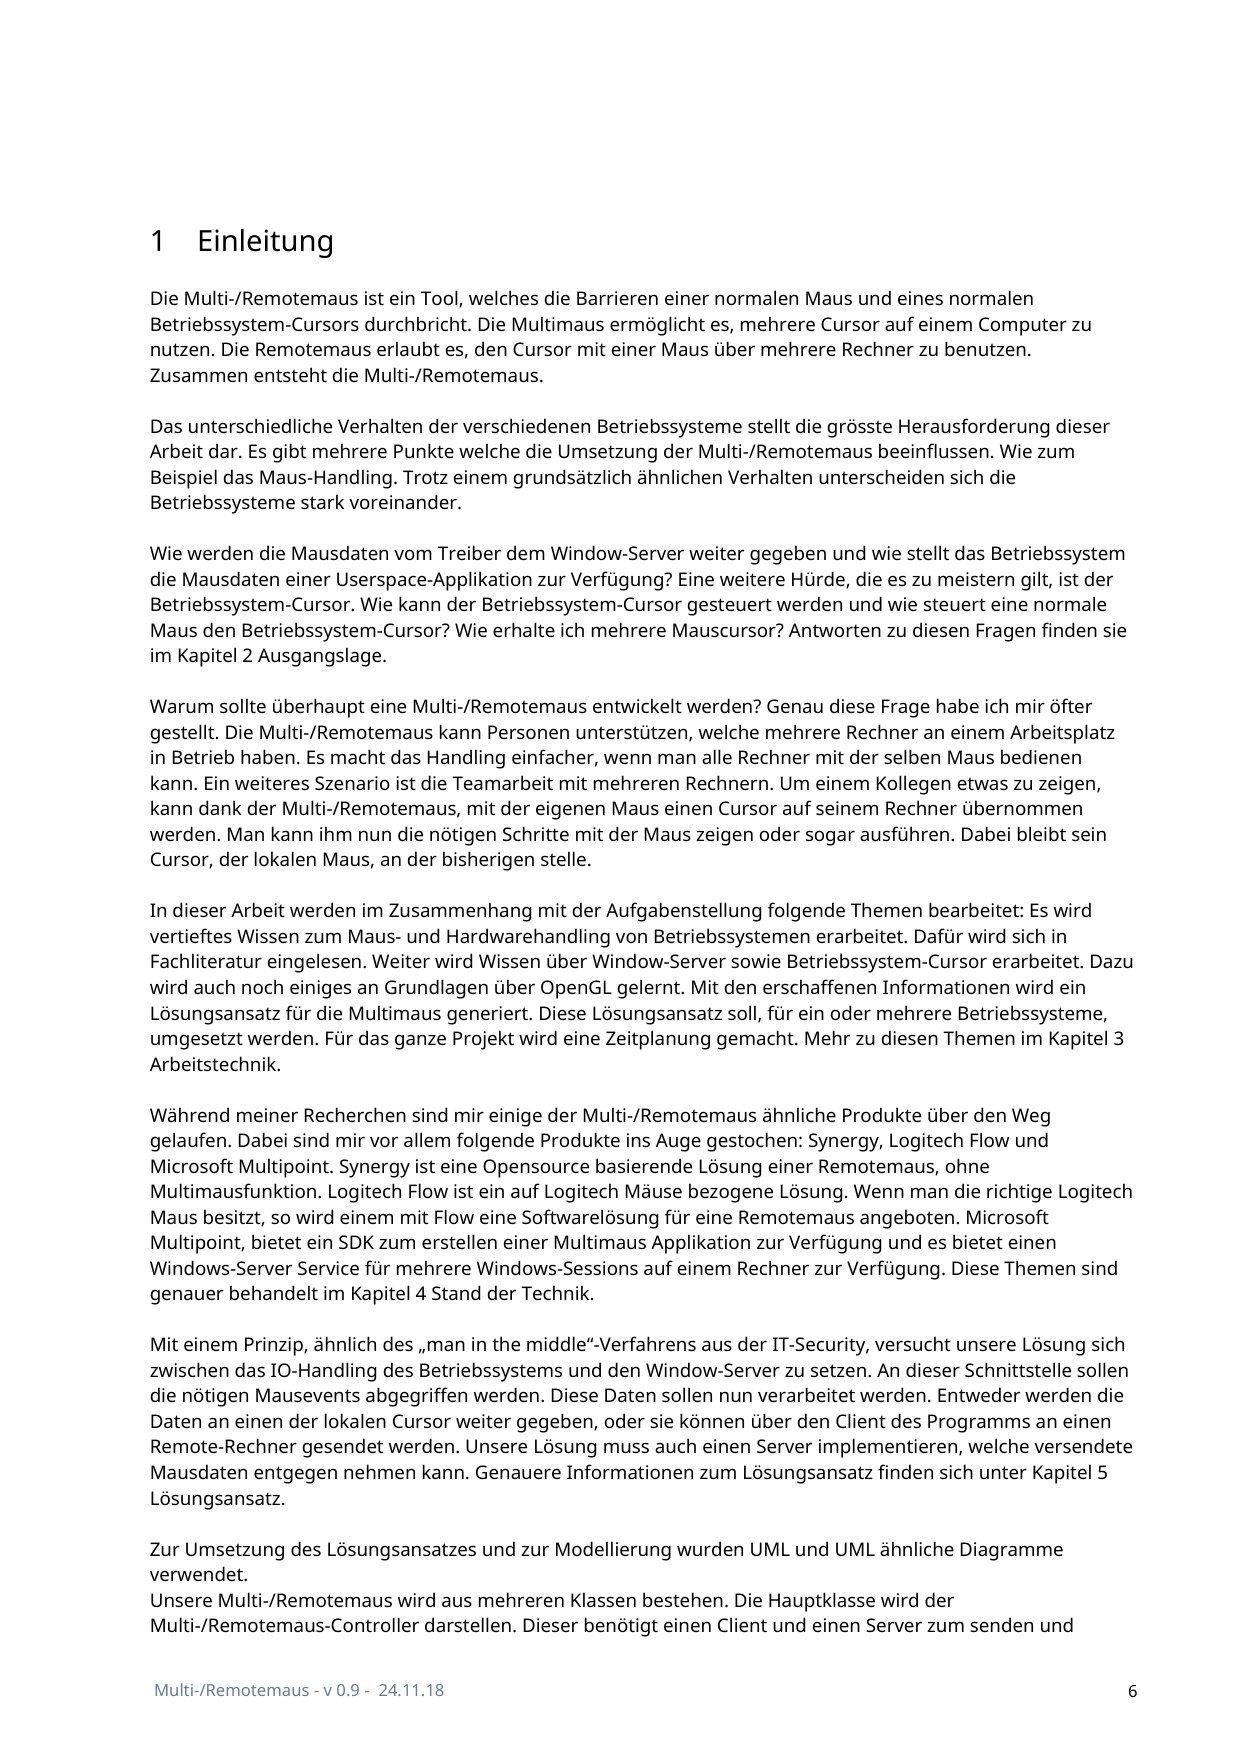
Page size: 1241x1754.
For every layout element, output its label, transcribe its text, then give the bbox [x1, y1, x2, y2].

text Zur Umsetzung des Lösungsansatzes und zur Modellierung wurden UML und UML ähnliche Diagramme verwendet. [149, 1536, 1136, 1587]
text In dieser Arbeit werden im Zusammenhang mit der Aufgabenstellung folgende Themen bearbeitet: Es wird vertieftes Wissen zum Maus- und Hardwarehandling von Betriebssystemen erarbeitet. Dafür wird sich in Fachliteratur eingelesen. Weiter wird Wissen über Window-Server sowie Betriebssystem-Cursor erarbeitet. Dazu wird auch noch einiges an Grundlagen über OpenGL gelernt. Mit den erschaffenen Informationen wird ein Lösungsansatz für die Multimaus generiert. Diese Lösungsansatz soll, für ein oder mehrere Betriebssysteme, umgesetzt werden. Für das ganze Projekt wird eine Zeitplanung gemacht. Mehr zu diesen Themen im Kapitel 3 Arbeitstechnik. [149, 898, 1136, 1076]
text Die Multi-/Remotemaus ist ein Tool, welches die Barrieren einer normalen Maus und eines normalen Betriebssystem-Cursors durchbricht. Die Multimaus ermöglicht es, mehrere Cursor auf einem Computer zu nutzen. Die Remotemaus erlaubt es, den Cursor mit einer Maus über mehrere Rechner zu benutzen. Zusammen entsteht die Multi-/Remotemaus. [149, 285, 1136, 387]
text Unsere Multi-/Remotemaus wird aus mehreren Klassen bestehen. Die Hauptklasse wird der Multi-/Remotemaus-Controller darstellen. Dieser benötigt einen Client und einen Server zum senden und [149, 1587, 1136, 1638]
text Wie werden die Mausdaten vom Treiber dem Window-Server weiter gegeben und wie stellt das Betriebssystem die Mausdaten einer Userspace-Applikation zur Verfügung? Eine weitere Hürde, die es zu meistern gilt, ist der Betriebssystem-Cursor. Wie kann der Betriebssystem-Cursor gesteuert werden und wie steuert eine normale Maus den Betriebssystem-Cursor? Wie erhalte ich mehrere Mauscursor? Antworten zu diesen Fragen finden sie im Kapitel 2 Ausgangslage. [149, 541, 1136, 668]
subtitle Einleitung [149, 221, 1136, 260]
text Warum sollte überhaupt eine Multi-/Remotemaus entwickelt werden? Genau diese Frage habe ich mir öfter gestellt. Die Multi-/Remotemaus kann Personen unterstützen, welche mehrere Rechner an einem Arbeitsplatz in Betrieb haben. Es macht das Handling einfacher, wenn man alle Rechner mit der selben Maus bedienen kann. Ein weiteres Szenario ist die Teamarbeit mit mehreren Rechnern. Um einem Kollegen etwas zu zeigen, kann dank der Multi-/Remotemaus, mit der eigenen Maus einen Cursor auf seinem Rechner übernommen werden. Man kann ihm nun die nötigen Schritte mit der Maus zeigen oder sogar ausführen. Dabei bleibt sein Cursor, der lokalen Maus, an der bisherigen stelle. [149, 694, 1136, 872]
text Mit einem Prinzip, ähnlich des „man in the middle“-Verfahrens aus der IT-Security, versucht unsere Lösung sich zwischen das IO-Handling des Betriebssystems und den Window-Server zu setzen. An dieser Schnittstelle sollen die nötigen Mausevents abgegriffen werden. Diese Daten sollen nun verarbeitet werden. Entweder werden die Daten an einen der lokalen Cursor weiter gegeben, oder sie können über den Client des Programms an einen Remote-Rechner gesendet werden. Unsere Lösung muss auch einen Server implementieren, welche versendete Mausdaten entgegen nehmen kann. Genauere Informationen zum Lösungsansatz finden sich unter Kapitel 5 Lösungsansatz. [149, 1332, 1136, 1510]
text Während meiner Recherchen sind mir einige der Multi-/Remotemaus ähnliche Produkte über den Weg gelaufen. Dabei sind mir vor allem folgende Produkte ins Auge gestochen: Synergy, Logitech Flow und Microsoft Multipoint. Synergy ist eine Opensource basierende Lösung einer Remotemaus, ohne Multimausfunktion. Logitech Flow ist ein auf Logitech Mäuse bezogene Lösung. Wenn man die richtige Logitech Maus besitzt, so wird einem mit Flow eine Softwarelösung für eine Remotemaus angeboten. Microsoft Multipoint, bietet ein SDK zum erstellen einer Multimaus Applikation zur Verfügung und es bietet einen Windows-Server Service für mehrere Windows-Sessions auf einem Rechner zur Verfügung. Diese Themen sind genauer behandelt im Kapitel 4 Stand der Technik. [149, 1102, 1136, 1306]
text Das unterschiedliche Verhalten der verschiedenen Betriebssysteme stellt die grösste Herausforderung dieser Arbeit dar. Es gibt mehrere Punkte welche die Umsetzung der Multi-/Remotemaus beeinflussen. Wie zum Beispiel das Maus-Handling. Trotz einem grundsätzlich ähnlichen Verhalten unterscheiden sich die Betriebssysteme stark voreinander. [149, 413, 1136, 515]
